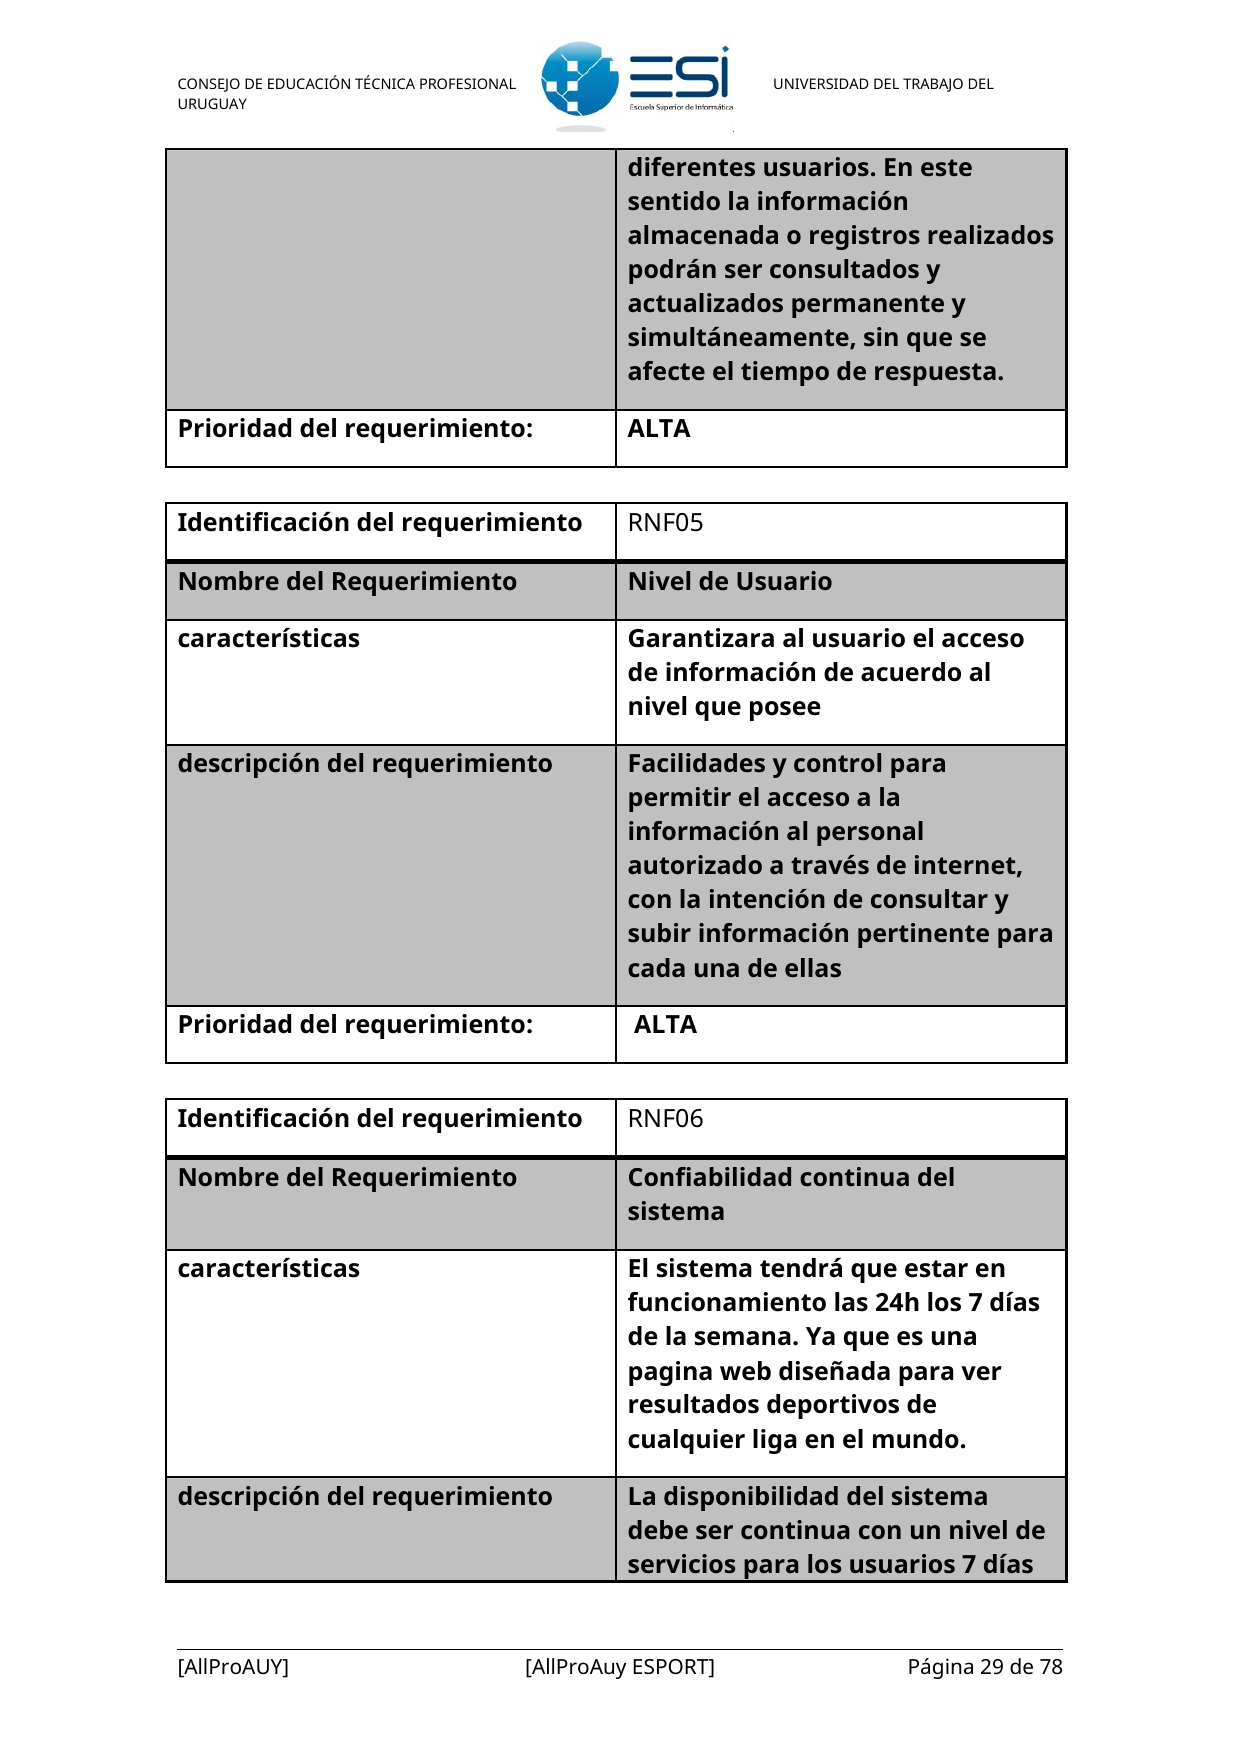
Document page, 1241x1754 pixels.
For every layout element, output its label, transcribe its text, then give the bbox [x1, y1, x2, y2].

table_cell características [167, 621, 615, 744]
table_header Identificación del requerimiento [167, 504, 615, 559]
table_header RNF05 [617, 504, 1065, 559]
table_cell diferentes usuarios. En este sentido la información almacenada o registros realizados podrán ser consultados y actualizados permanente y simultáneamente, sin que se afecte el tiempo de respuesta. [617, 150, 1065, 409]
table_header Identificación del requerimiento [167, 1100, 615, 1155]
table_cell La disponibilidad del sistema debe ser continua con un nivel de servicios para los usuarios 7 días [617, 1478, 1065, 1580]
table_cell El sistema tendrá que estar en funcionamiento las 24h los 7 días de la semana. Ya que es una pagina web diseñada para ver resultados deportivos de cualquier liga en el mundo. [617, 1251, 1065, 1476]
table_cell Nivel de Usuario [617, 564, 1065, 619]
table_cell Nombre del Requerimiento [167, 1160, 615, 1249]
table_cell ALTA [617, 411, 1065, 466]
table_cell descripción del requerimiento [167, 746, 615, 1005]
table_cell descripción del requerimiento [167, 1478, 615, 1580]
table_cell ALTA [617, 1007, 1065, 1062]
table_cell Prioridad del requerimiento: [167, 411, 615, 466]
table_cell Nombre del Requerimiento [167, 564, 615, 619]
table_cell Prioridad del requerimiento: [167, 1007, 615, 1062]
table_cell Confiabilidad continua del sistema [617, 1160, 1065, 1249]
table_cell características [167, 1251, 615, 1476]
table_cell [167, 150, 615, 409]
table_cell Garantizara al usuario el acceso de información de acuerdo al nivel que posee [617, 621, 1065, 744]
table_cell Facilidades y control para permitir el acceso a la información al personal autorizado a través de internet, con la intención de consultar y subir información pertinente para cada una de ellas [617, 746, 1065, 1005]
table_header RNF06 [617, 1100, 1065, 1155]
picture [534, 39, 734, 132]
